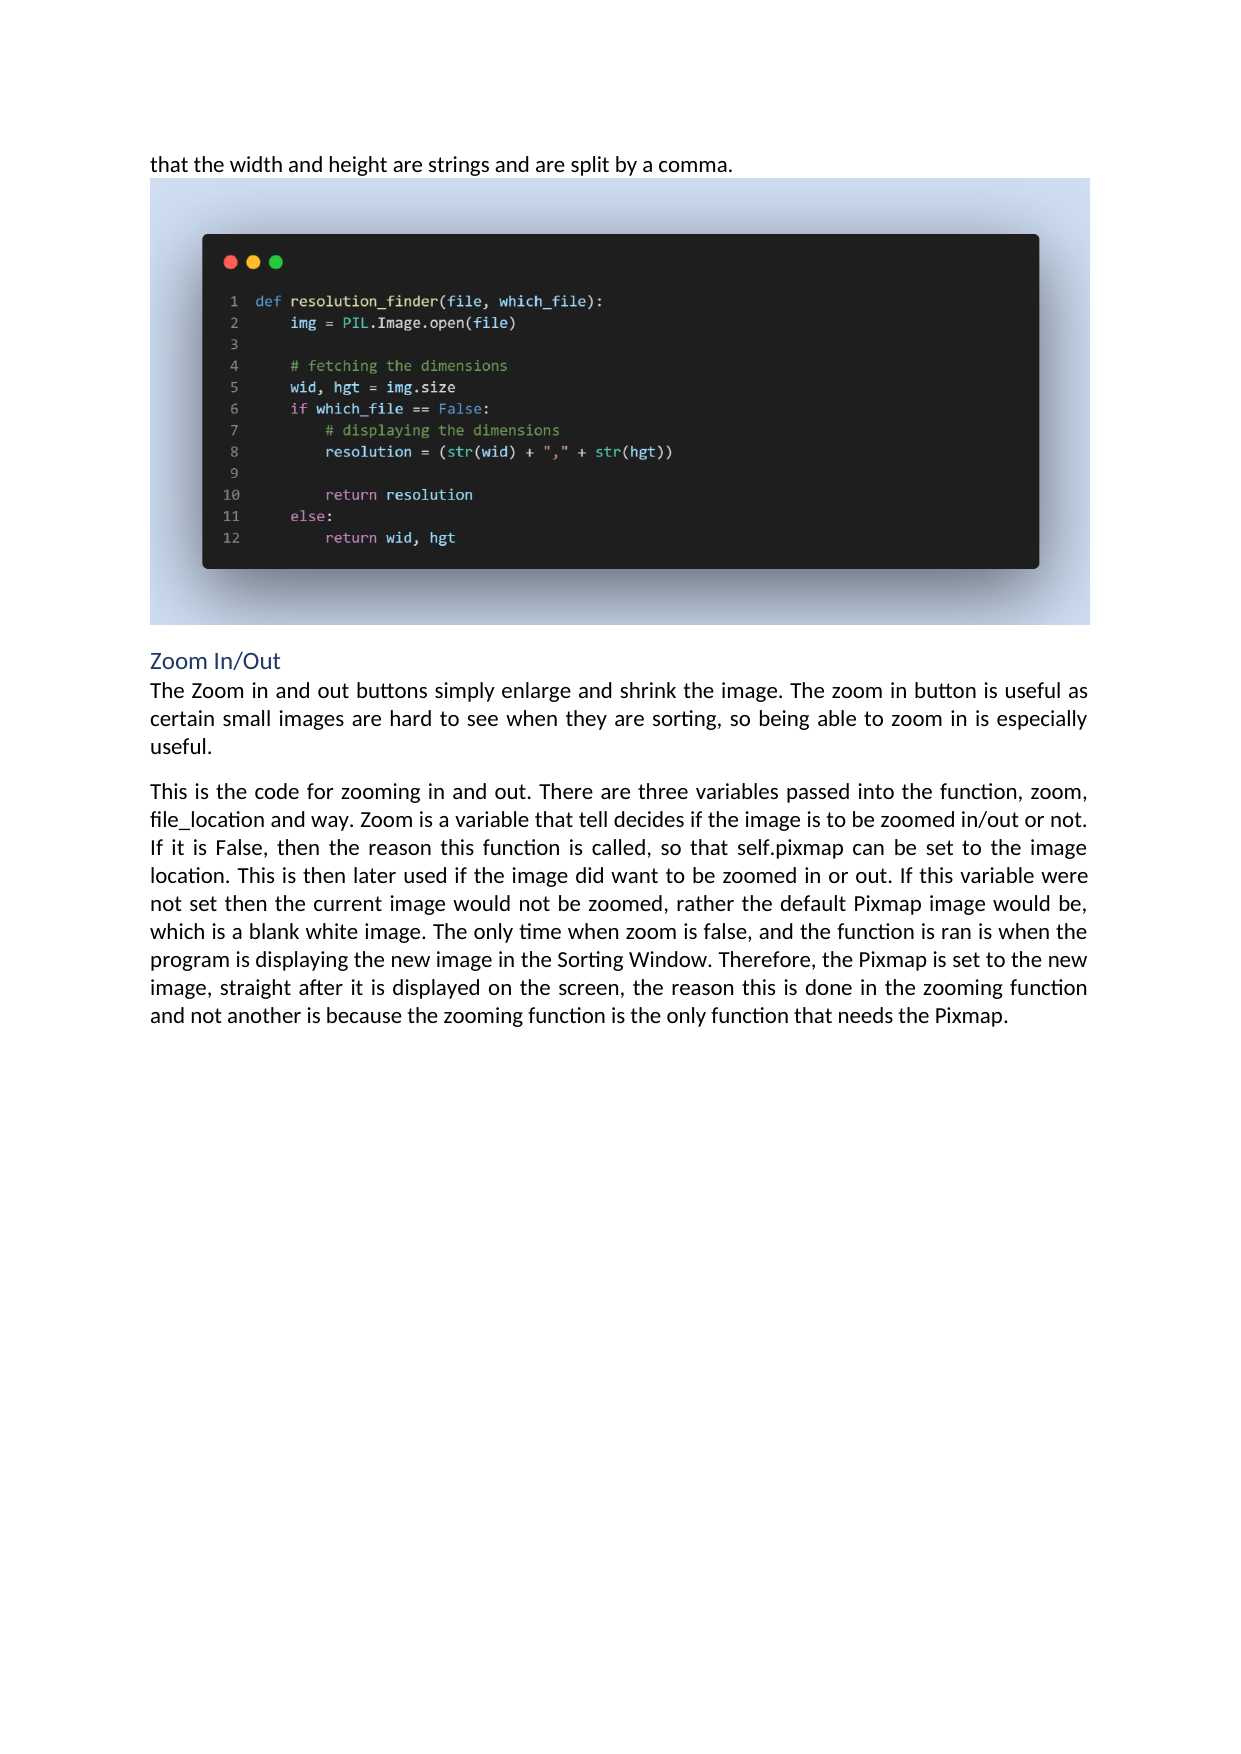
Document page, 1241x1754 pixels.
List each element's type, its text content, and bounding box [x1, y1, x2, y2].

text This is the code for zooming in and out. There are three variables passed into the function, zoom, file_location and way. Zoom is a variable that tell decides if the image is to be zoomed in/out or not. If it is False, then the reason this function is called, so that self.pixmap can be set to the image location. This is then later used if the image did want to be zoomed in or out. If this variable were not set then the current image would not be zoomed, rather the default Pixmap image would be, which is a blank white image. The only time when zoom is false, and the function is ran is when the program is displaying the new image in the Sorting Window. Therefore, the Pixmap is set to the new image, straight after it is displayed on the screen, the reason this is done in the zooming function and not another is because the zooming function is the only function that needs the Pixmap. [150, 777, 1090, 1029]
subtitle Zoom In/Out [150, 646, 1090, 676]
text The Zoom in and out buttons simply enlarge and shrink the image. The zoom in button is useful as certain small images are hard to see when they are sorting, so being able to zoom in is especially useful. [150, 676, 1090, 760]
text that the width and height are strings and are split by a comma. [150, 150, 1090, 178]
